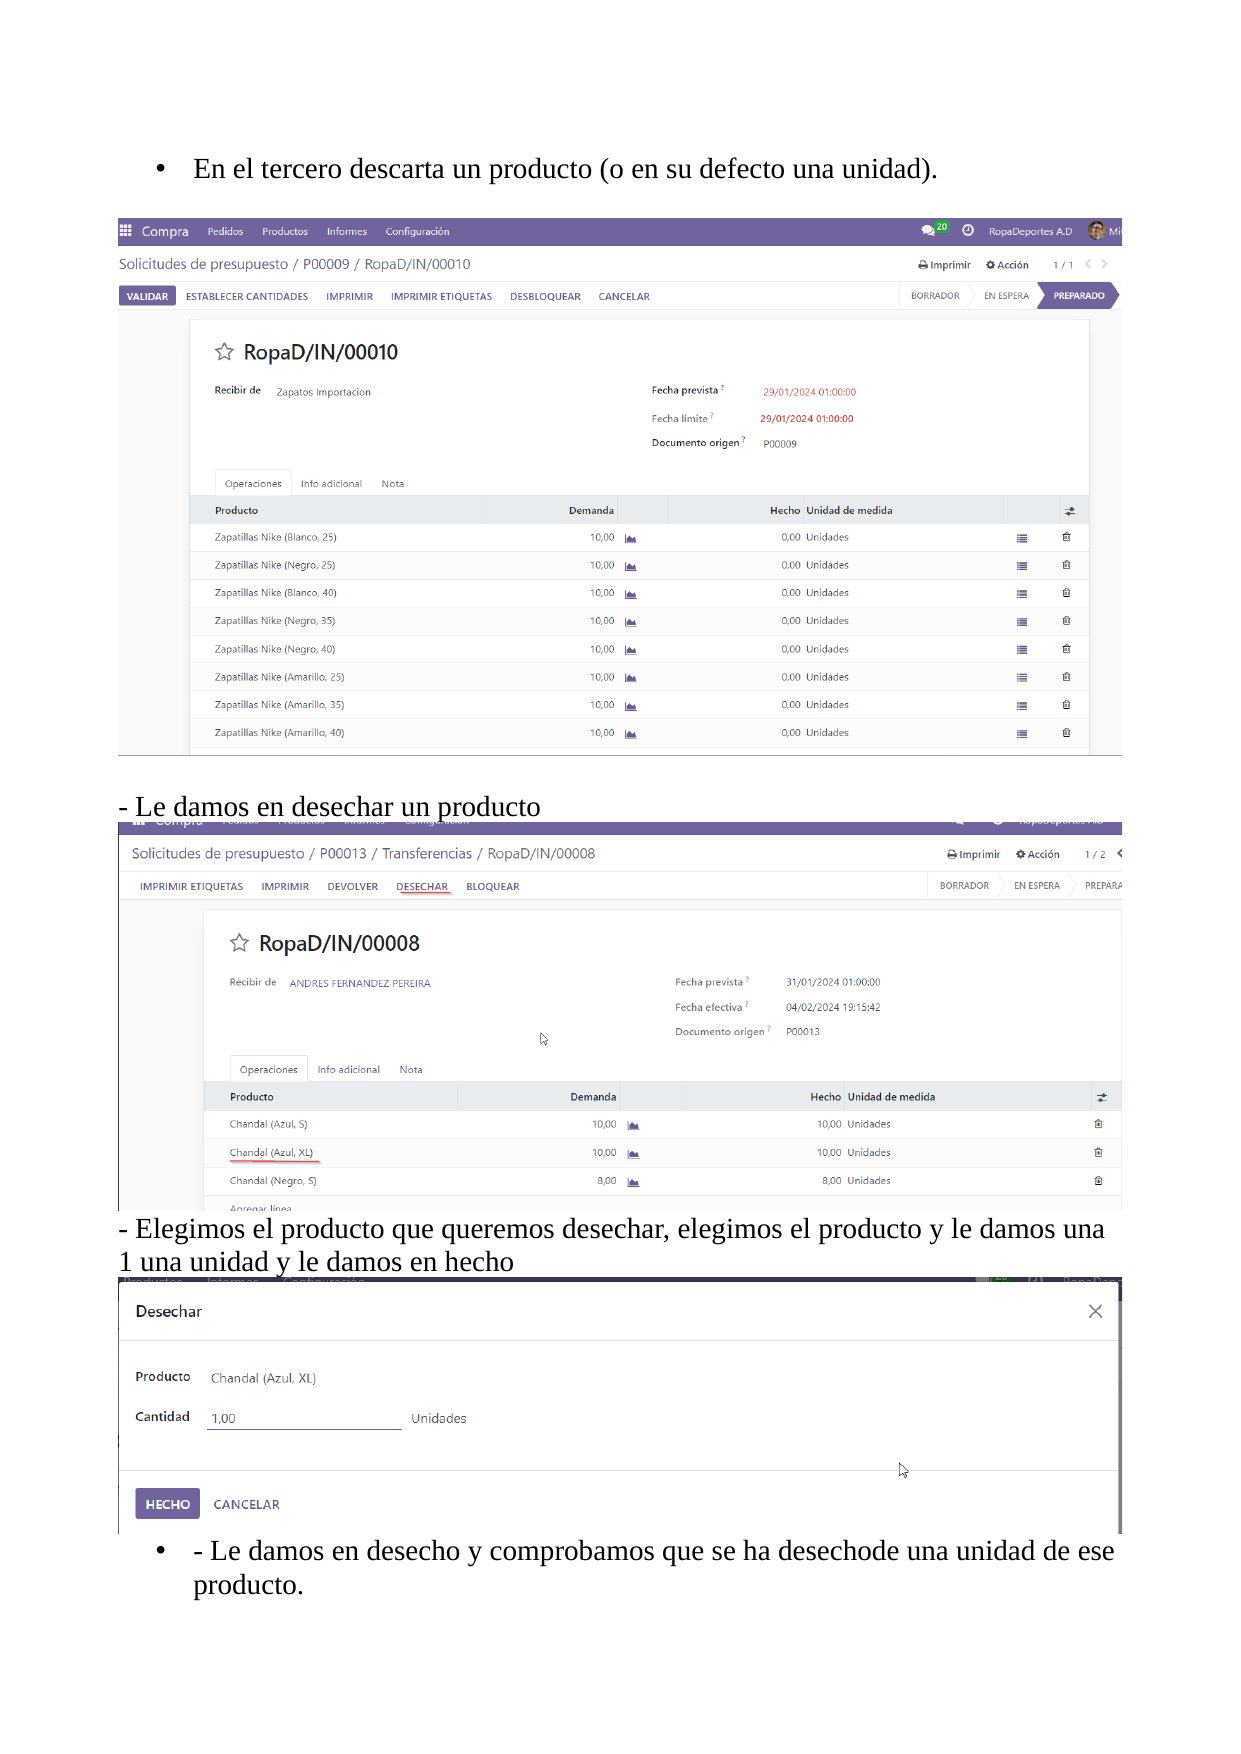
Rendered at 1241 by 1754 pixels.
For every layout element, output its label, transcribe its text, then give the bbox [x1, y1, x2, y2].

text - Elegimos el producto que queremos desechar, elegimos el producto y le damos una 1 una unidad y le damos en hecho [118, 1211, 1122, 1277]
list - Le damos en desecho y comprobamos que se ha desechode una unidad de ese producto. [156, 1534, 1122, 1601]
picture [118, 218, 1123, 756]
list En el tercero descarta un producto (o en su defecto una unidad). [156, 152, 1122, 185]
picture [118, 1277, 1123, 1534]
picture [118, 822, 1123, 1211]
text - Le damos en desechar un producto [118, 789, 1122, 822]
